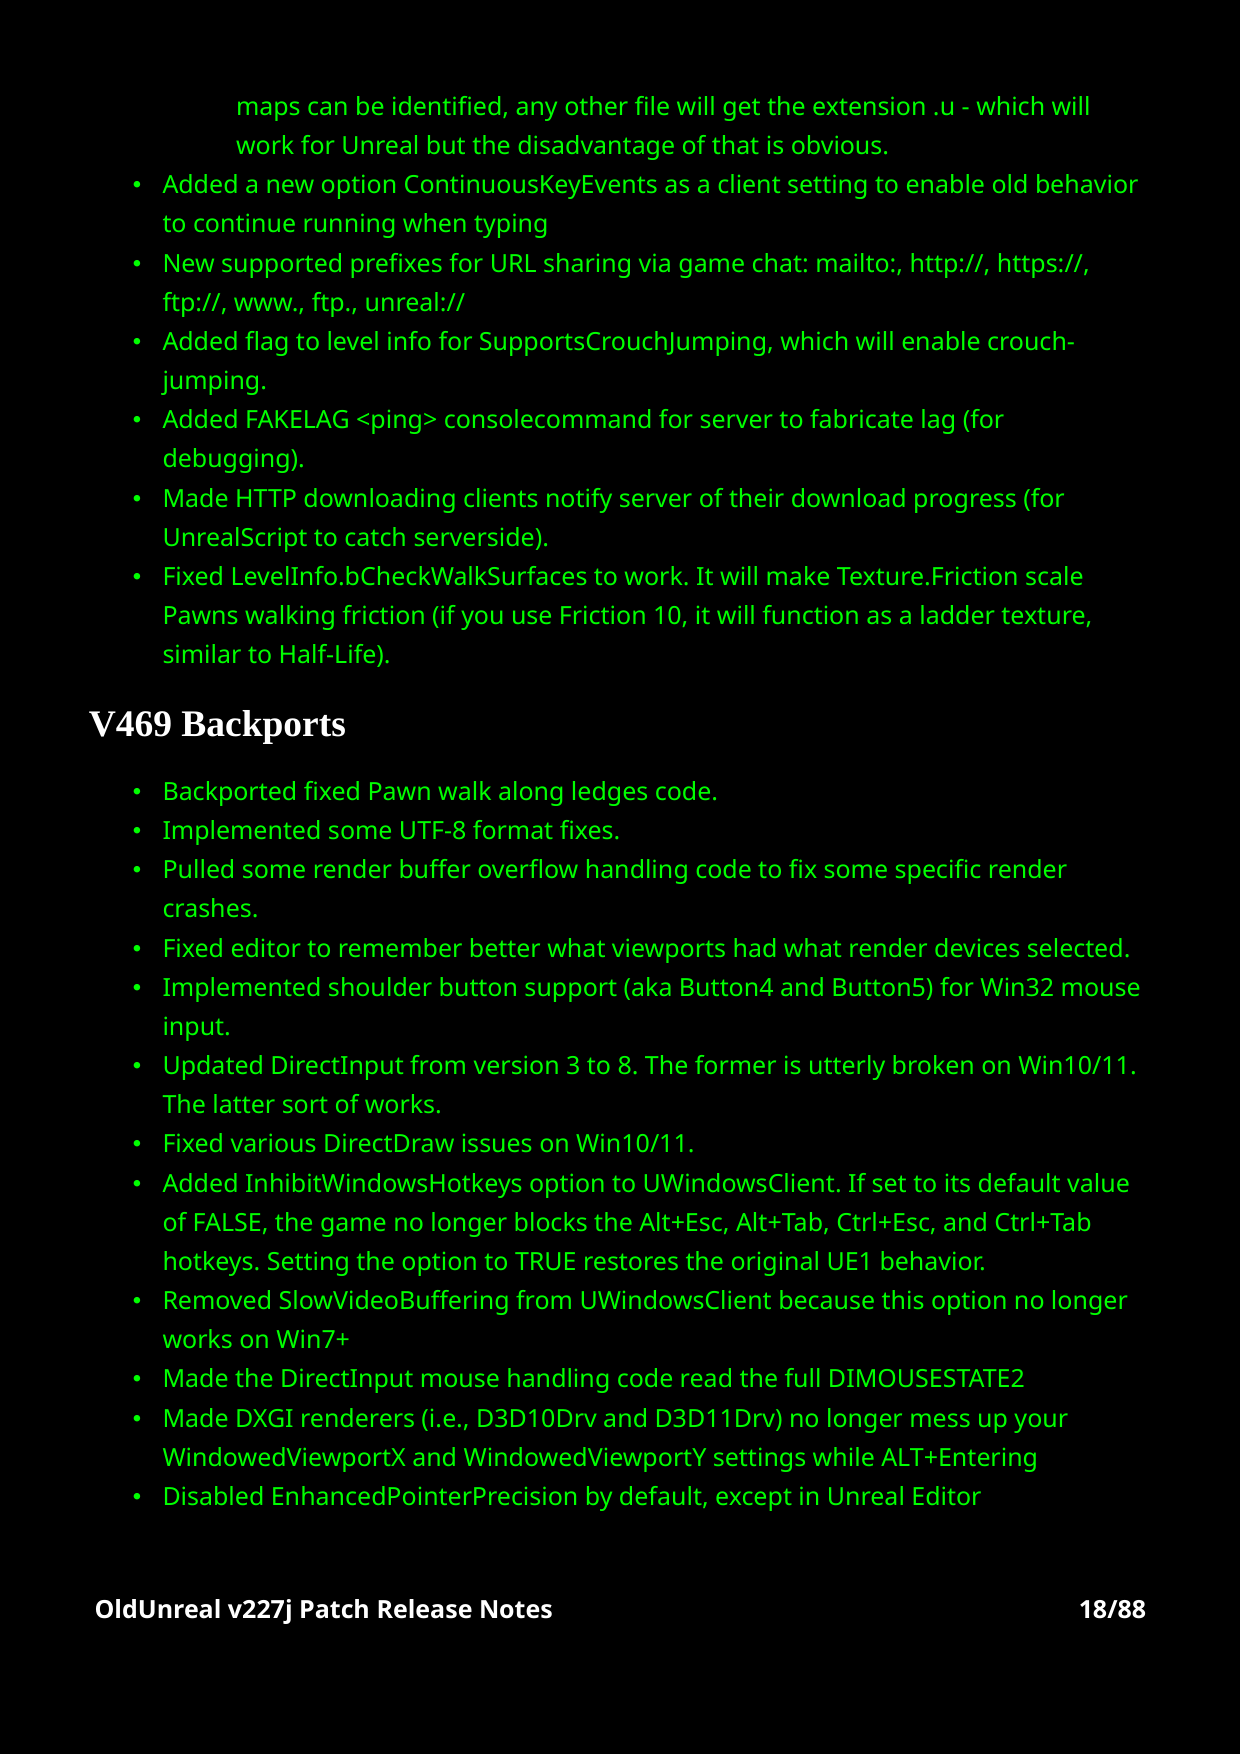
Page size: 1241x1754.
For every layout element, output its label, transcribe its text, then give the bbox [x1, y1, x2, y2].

list Disabled EnhancedPointerPrecision by default, except in Unreal Editor [133, 1479, 1152, 1513]
list Added FAKELAG <ping> consolecommand for server to fabricate lag (for debugging). [133, 402, 1152, 475]
list maps can be identified, any other file will get the extension .u - which will work for Unreal but the disadvantage of that is obvious. [206, 88, 1152, 162]
list Updated DirectInput from version 3 to 8. The former is utterly broken on Win10/11. The latter sort of works. [133, 1048, 1152, 1121]
subtitle V469 Backports [88, 701, 1152, 744]
list Made HTTP downloading clients notify server of their download progress (for UnrealScript to catch serverside). [133, 480, 1152, 553]
list New supported prefixes for URL sharing via game chat: mailto:, http://, https://, ftp://, www., ftp., unreal:// [133, 245, 1152, 318]
list Made DXGI renderers (i.e., D3D10Drv and D3D11Drv) no longer mess up your WindowedViewportX and WindowedViewportY settings while ALT+Entering [133, 1400, 1152, 1473]
list Implemented some UTF-8 format fixes. [133, 813, 1152, 847]
list Pulled some render buffer overflow handling code to fix some specific render crashes. [133, 852, 1152, 925]
list Fixed various DirectDraw issues on Win10/11. [133, 1126, 1152, 1160]
list Fixed editor to remember better what viewports had what render devices selected. [133, 930, 1152, 964]
list Added a new option ContinuousKeyEvents as a client setting to enable old behavior to continue running when typing [133, 167, 1152, 240]
list Added InhibitWindowsHotkeys option to UWindowsClient. If set to its default value of FALSE, the game no longer blocks the Alt+Esc, Alt+Tab, Ctrl+Esc, and Ctrl+Tab hotkeys. Setting the option to TRUE restores the original UE1 behavior. [133, 1165, 1152, 1278]
list Implemented shoulder button support (aka Button4 and Button5) for Win32 mouse input. [133, 969, 1152, 1043]
list Backported fixed Pawn walk along ledges code. [133, 774, 1152, 808]
list Removed SlowVideoBuffering from UWindowsClient because this option no longer works on Win7+ [133, 1283, 1152, 1356]
list Added flag to level info for SupportsCrouchJumping, which will enable crouch-jumping. [133, 323, 1152, 397]
list Made the DirectInput mouse handling code read the full DIMOUSESTATE2 [133, 1361, 1152, 1395]
list Fixed LevelInfo.bCheckWalkSurfaces to work. It will make Texture.Friction scale Pawns walking friction (if you use Friction 10, it will function as a ladder texture, similar to Half-Life). [133, 558, 1152, 671]
